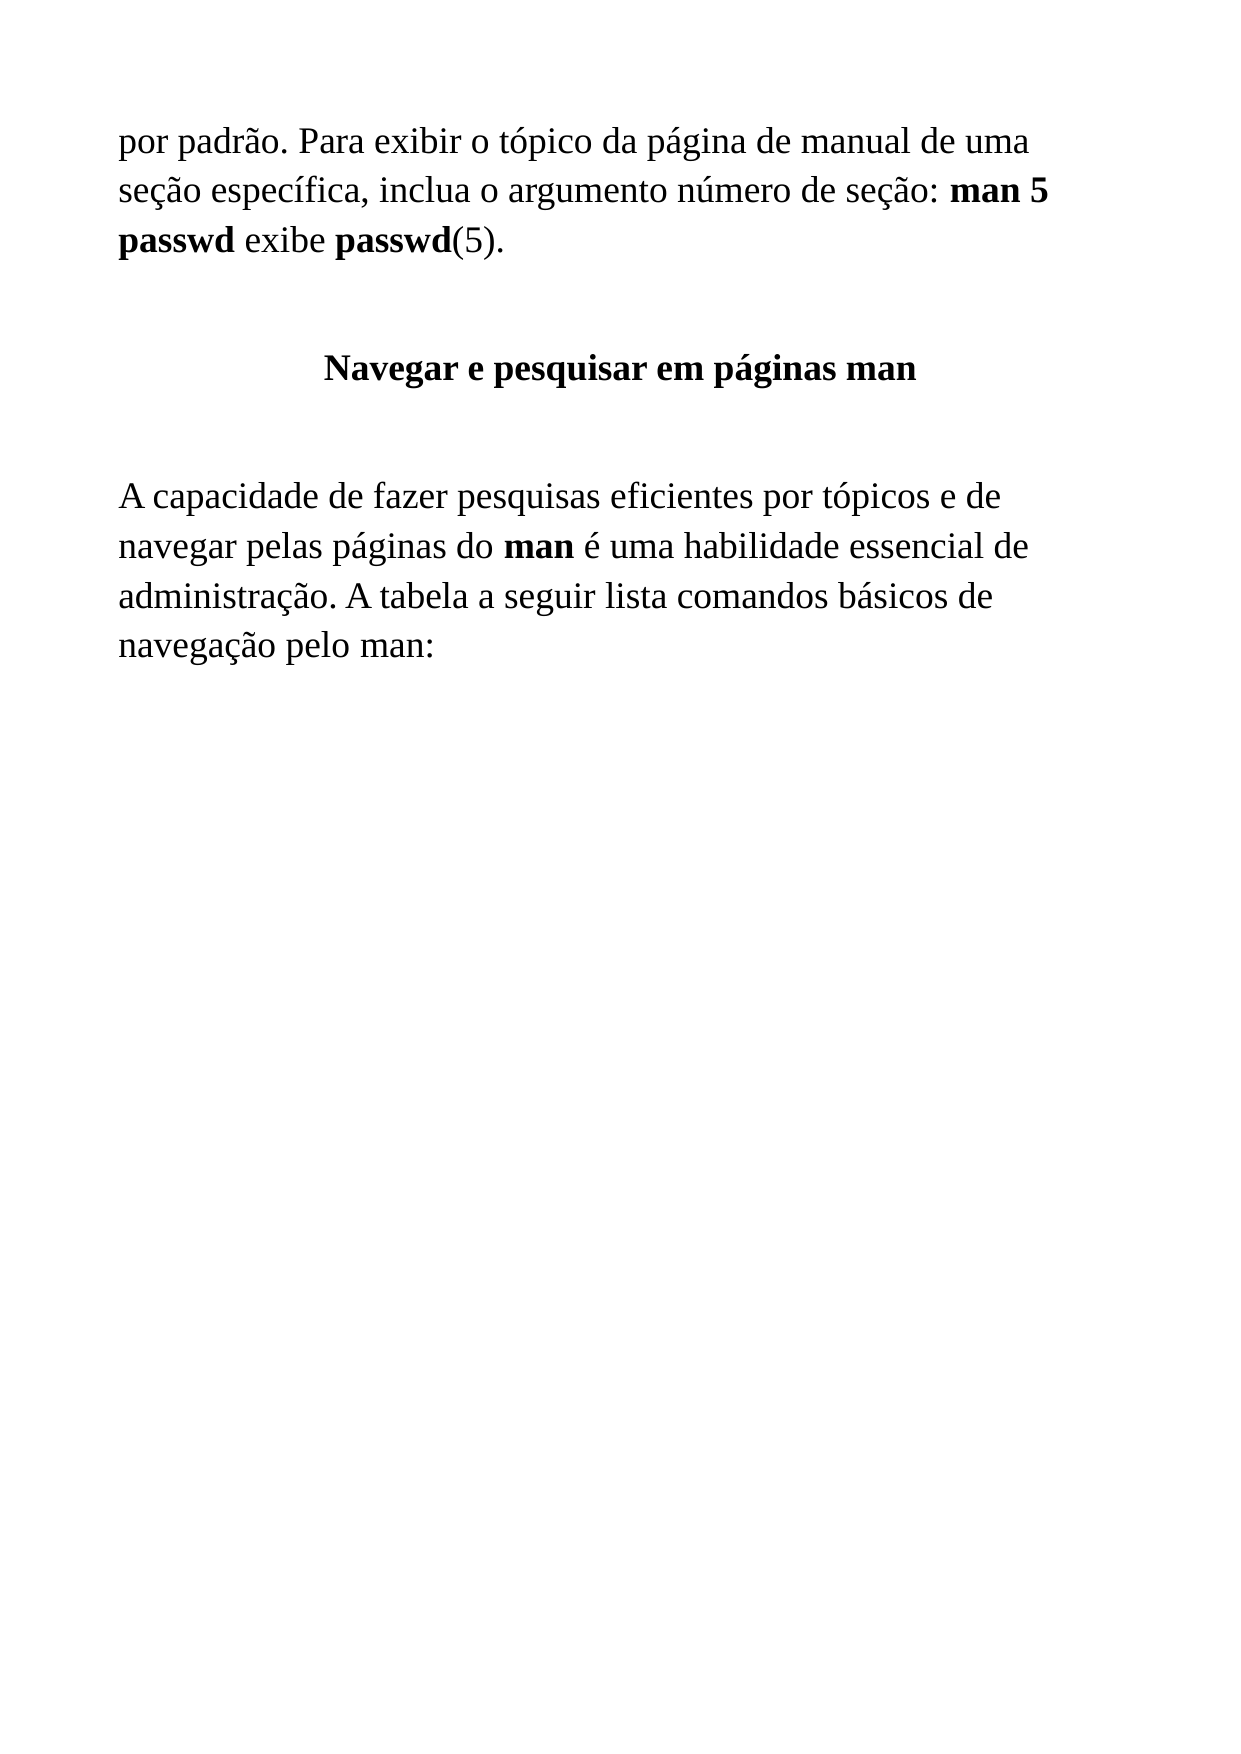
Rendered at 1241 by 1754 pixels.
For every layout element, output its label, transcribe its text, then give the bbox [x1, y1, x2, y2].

text Navegar e pesquisar em páginas man [118, 346, 1122, 389]
text A capacidade de fazer pesquisas eficientes por tópicos e de navegar pelas páginas do man é uma habilidade essencial de administração. A tabela a seguir lista comandos básicos de navegação pelo man: [118, 474, 1122, 666]
text por padrão. Para exibir o tópico da página de manual de uma seção específica, inclua o argumento número de seção: man 5 passwd exibe passwd(5). [118, 118, 1122, 260]
